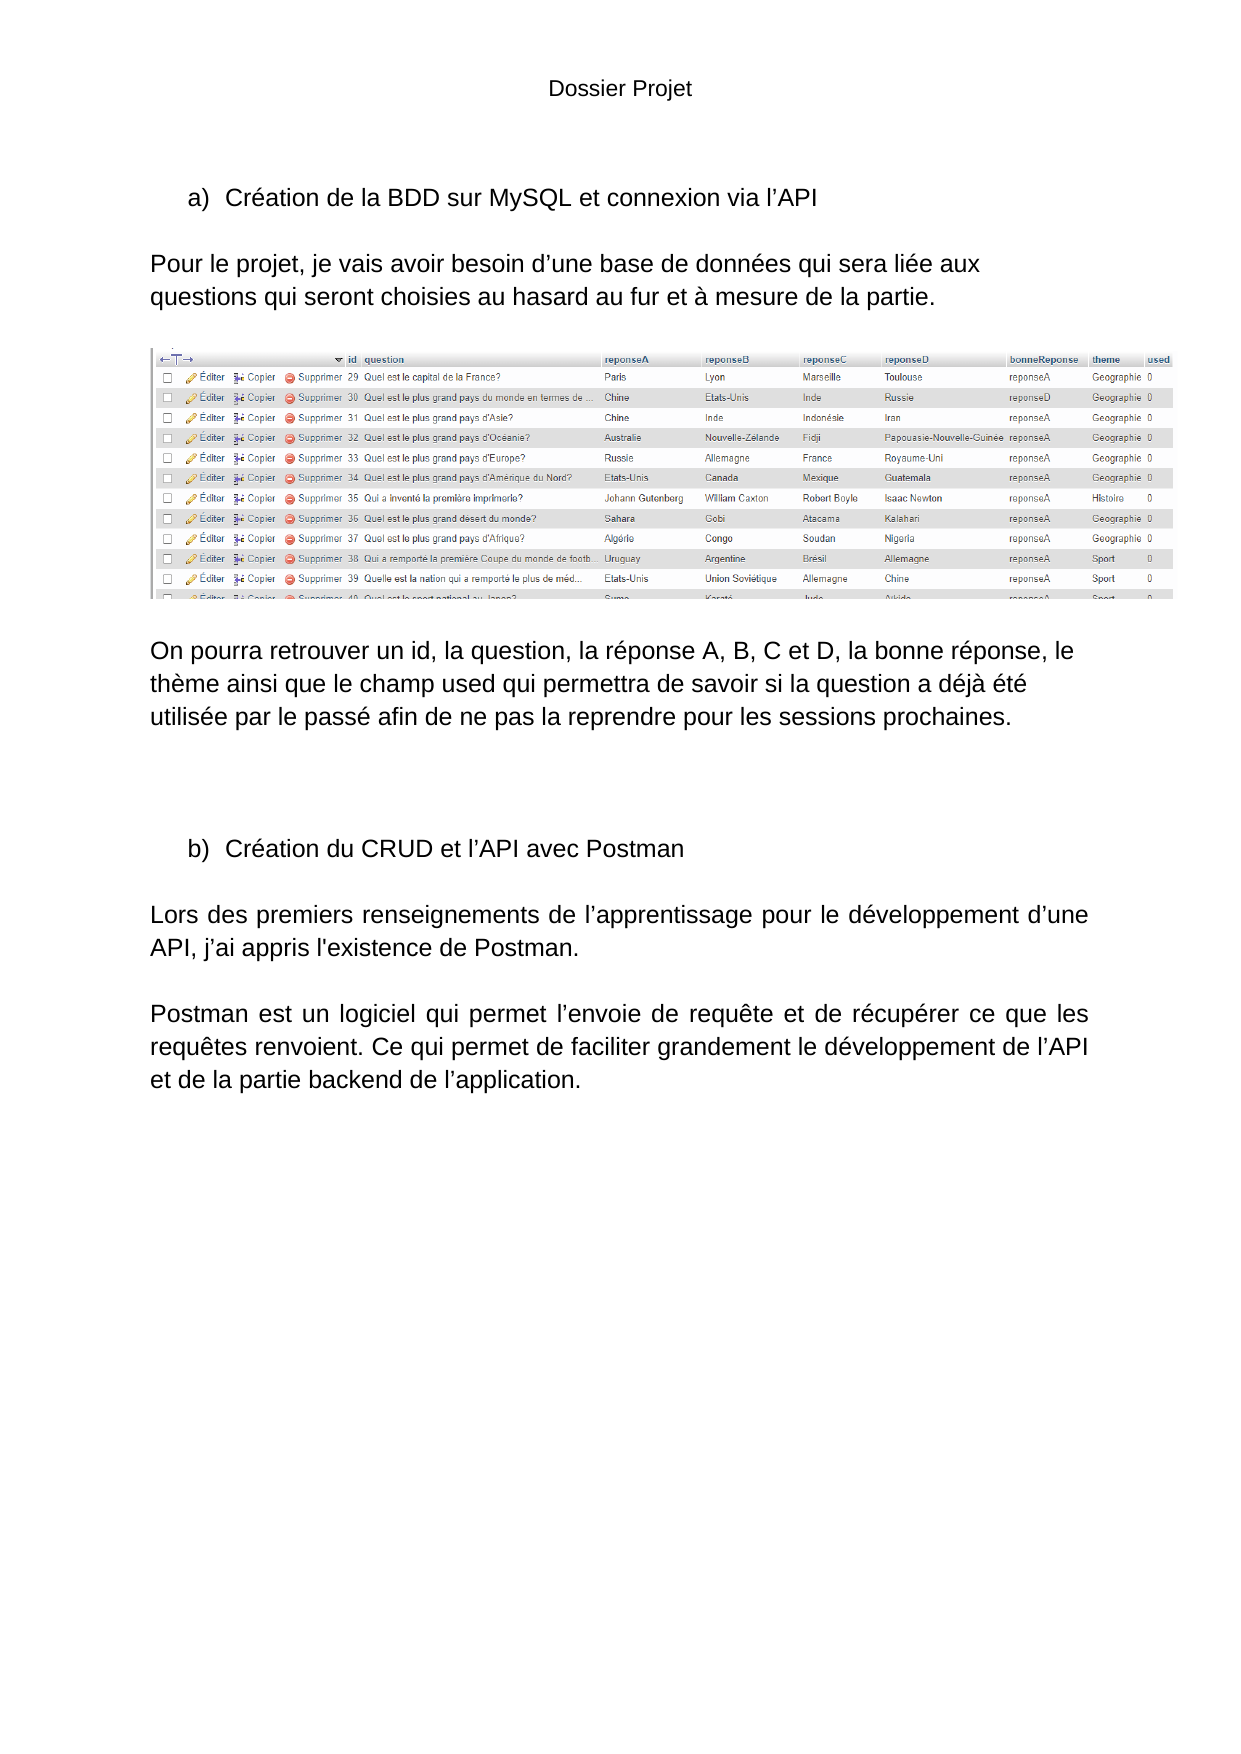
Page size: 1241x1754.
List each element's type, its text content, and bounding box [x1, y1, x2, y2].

text On pourra retrouver un id, la question, la réponse A, B, C et D, la bonne réponse, le thème ainsi que le champ used qui permettra de savoir si la question a déjà été utilisée par le passé afin de ne pas la reprendre pour les sessions prochaines. [150, 636, 1090, 731]
list Création du CRUD et l’API avec Postman [187, 834, 1090, 863]
text Pour le projet, je vais avoir besoin d’une base de données qui sera liée aux questions qui seront choisies au hasard au fur et à mesure de la partie. [150, 249, 1090, 311]
text Postman est un logiciel qui permet l’envoie de requête et de récupérer ce que les requêtes renvoient. Ce qui permet de faciliter grandement le développement de l’API et de la partie backend de l’application. [150, 999, 1090, 1094]
text Lors des premiers renseignements de l’apprentissage pour le développement d’une API, j’ai appris l'existence de Postman. [150, 900, 1090, 962]
list Création de la BDD sur MySQL et connexion via l’API [187, 183, 1090, 212]
picture [150, 348, 1178, 599]
